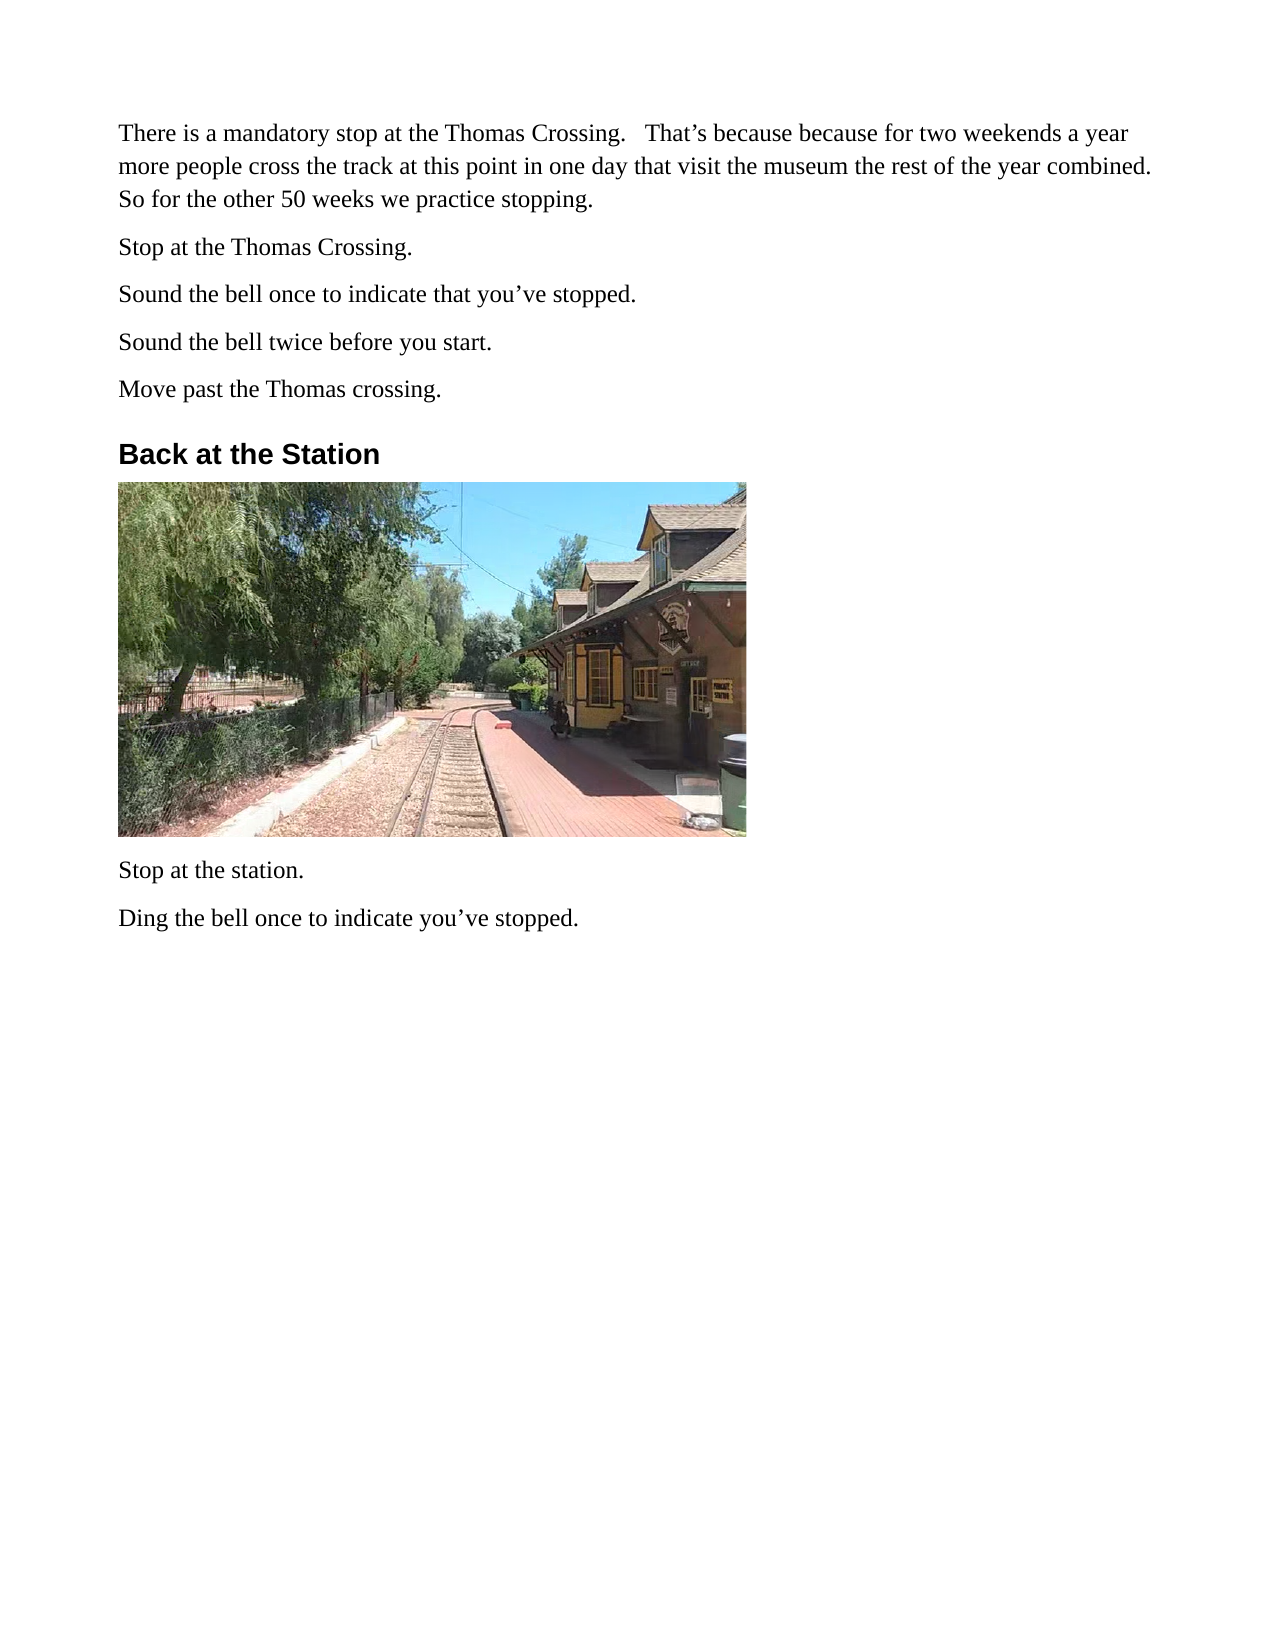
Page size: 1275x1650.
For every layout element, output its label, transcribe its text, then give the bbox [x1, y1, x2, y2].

text Sound the bell twice before you start. [118, 327, 1157, 356]
text Stop at the Thomas Crossing. [118, 232, 1157, 261]
text Move past the Thomas crossing. [118, 374, 1157, 403]
text There is a mandatory stop at the Thomas Crossing. That’s because because for two weekends a year more people cross the track at this point in one day that visit the museum the rest of the year combined. So for the other 50 weeks we practice stopping. [118, 118, 1157, 213]
picture [118, 482, 747, 837]
text Sound the bell once to indicate that you’ve stopped. [118, 279, 1157, 308]
subtitle Back at the Station [118, 437, 1157, 470]
text Stop at the station. [118, 855, 1157, 884]
text Ding the bell once to indicate you’ve stopped. [118, 903, 1157, 931]
